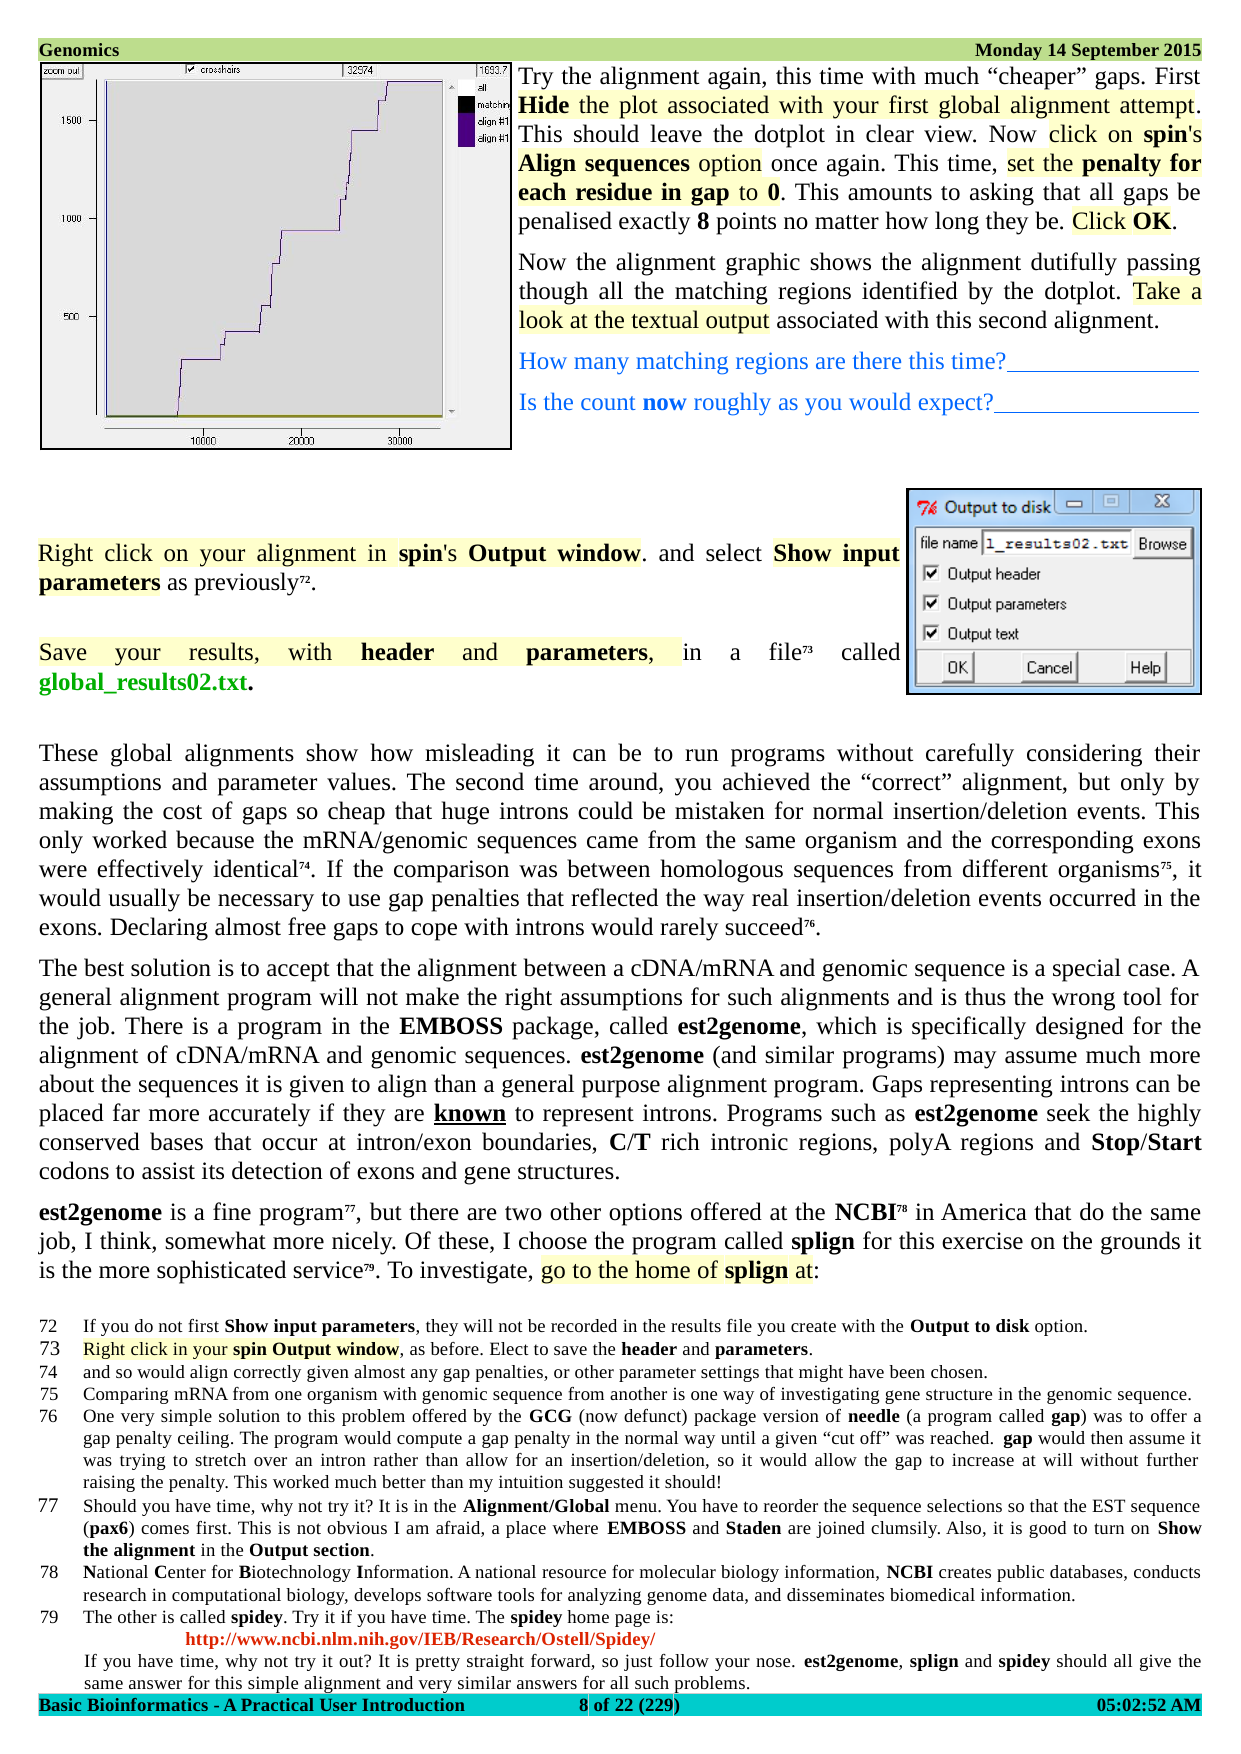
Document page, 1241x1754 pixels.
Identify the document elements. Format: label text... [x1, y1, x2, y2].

text Try the alignment again, this time with much “cheaper” gaps. First Hide the plot associated with your first global alignment attempt. This should leave the dotplot in clear view. Now click on spin's Align sequences option once again. This time, set the penalty for each residue in gap to 0. This amounts to asking that all gaps be penalised exactly 8 points no matter how long they be. Click OK. [38, 61, 1202, 450]
picture [909, 490, 1200, 693]
text If you do not first Show input parameters, they will not be recorded in the results file you create with the Output to disk option. [38, 1314, 1202, 1336]
text The other is called spidey. Try it if you have time. The spidey home page is: [39, 1605, 1202, 1627]
text These global alignments show how misleading it can be to run programs without carefully considering their assumptions and parameter values. The second time around, you achieved the “correct” alignment, but only by making the cost of gaps so cheap that huge introns could be mistaken for normal insertion/deletion events. This only worked because the mRNA/genomic sequences came from the same organism and the corresponding exons were effectively identical. If the comparison was between homologous sequences from different organisms, it would usually be necessary to use gap penalties that reflected the way real insertion/deletion events occurred in the exons. Declaring almost free gaps to cope with introns would rarely succeed. [38, 737, 1202, 941]
text Is the count now roughly as you would expect? [512, 386, 1202, 416]
text National Center for Biotechnology Information. A national resource for molecular biology information, NCBI creates public databases, conducts research in computational biology, develops software tools for analyzing genome data, and disseminates biomedical information. [39, 1561, 1202, 1605]
text One very simple solution to this problem offered by the GCG (now defunct) package version of needle (a program called gap) was to offer a gap penalty ceiling. The program would compute a gap penalty in the normal way until a given “cut off” was reached. gap would then assume it was trying to stretch over an intron rather than allow for an insertion/deletion, so it would allow the gap to increase at will without further raising the penalty. This worked much better than my intuition suggested it should! [38, 1404, 1202, 1493]
text and so would align correctly given almost any gap penalties, or other parameter settings that might have been chosen. [38, 1360, 1202, 1382]
text Save your results, with header and parameters, in a file called global_results02.txt. [38, 637, 906, 695]
text If you have time, why not try it out? It is pretty straight forward, so just follow your nose. est2genome, splign and spidey should all give the same answer for this simple alignment and very similar answers for all such problems. [39, 1649, 1202, 1693]
picture [42, 64, 510, 448]
text est2genome is a fine program, but there are two other options offered at the NCBI in America that do the same job, I think, somewhat more nicely. Of these, I choose the program called splign for this exercise on the grounds it is the more sophisticated service. To investigate, go to the home of splign at: [38, 1197, 1202, 1284]
text Right click on your alignment in spin's Output window. and select Show input parameters as previously. [38, 538, 906, 596]
text Should you have time, why not try it? It is in the Alignment/Global menu. You have to reorder the sequence selections so that the EST sequence (pax6) comes first. This is not obvious I am afraid, a place where EMBOSS and Staden are joined clumsily. Also, it is good to turn on Show the alignment in the Output section. [37, 1493, 1202, 1561]
text How many matching regions are there this time? [512, 346, 1202, 375]
text Now the alignment graphic shows the alignment dutifully passing though all the matching regions identified by the dotplot. Take a look at the textual output associated with this second alignment. [512, 247, 1202, 334]
text Right click in your spin Output window, as before. Elect to save the header and parameters. [39, 1336, 1202, 1360]
text The best solution is to accept that the alignment between a cDNA/mRNA and genomic sequence is a special case. A general alignment program will not make the right assumptions for such alignments and is thus the wrong tool for the job. There is a program in the EMBOSS package, called est2genome, which is specifically designed for the alignment of cDNA/mRNA and genomic sequences. est2genome (and similar programs) may assume much more about the sequences it is given to align than a general purpose alignment program. Gaps representing introns can be placed far more accurately if they are known to represent introns. Programs such as est2genome seek the highly conserved bases that occur at intron/exon boundaries, C/T rich intronic regions, polyA regions and Stop/Start codons to assist its detection of exons and gene structures. [38, 953, 1202, 1185]
text Comparing mRNA from one organism with genomic sequence from another is one way of investigating gene structure in the genomic sequence. [39, 1382, 1202, 1404]
text http://www.ncbi.nlm.nih.gov/IEB/Research/Ostell/Spidey/ [38, 1627, 1202, 1649]
